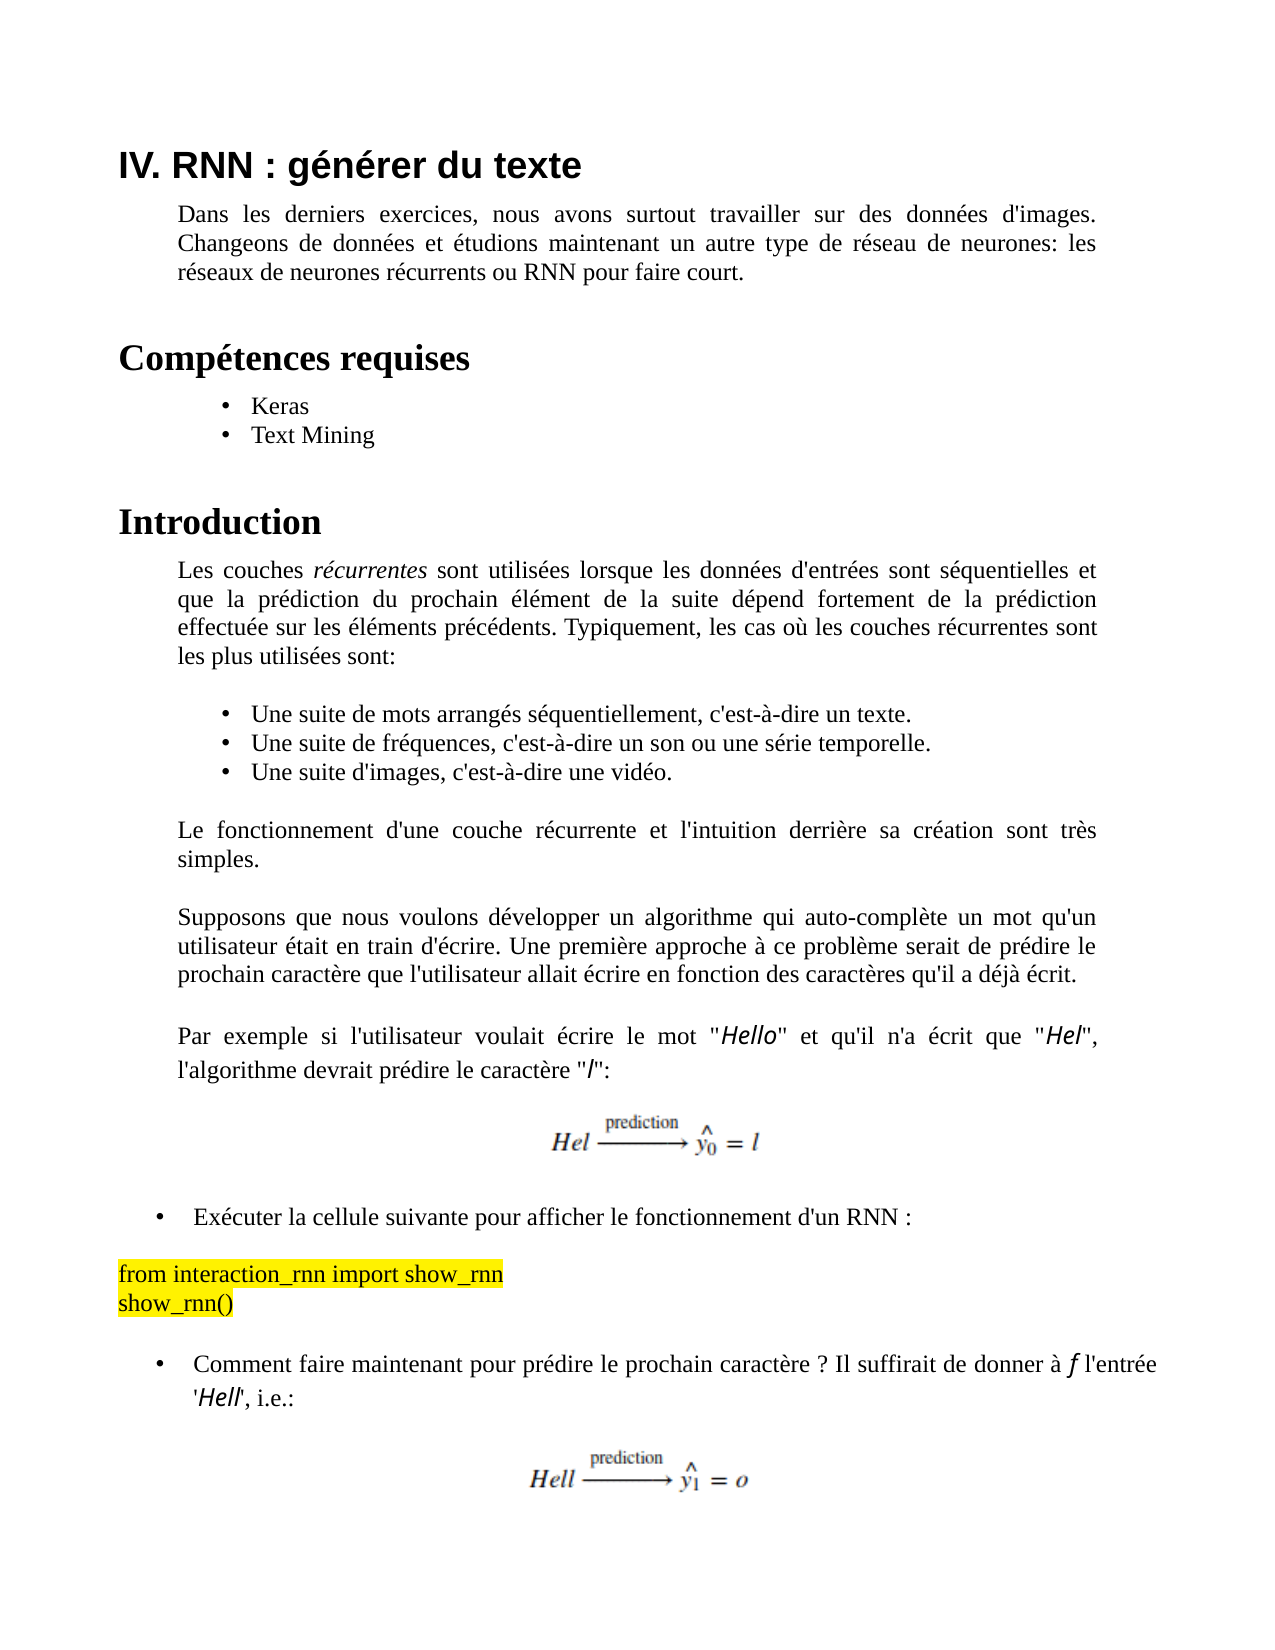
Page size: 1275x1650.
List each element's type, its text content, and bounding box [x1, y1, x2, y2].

text Supposons que nous voulons développer un algorithme qui auto-complète un mot qu'un utilisateur était en train d'écrire. Une première approche à ce problème serait de prédire le prochain caractère que l'utilisateur allait écrire en fonction des caractères qu'il a déjà écrit. [177, 902, 1098, 988]
text show_rnn() [118, 1288, 1157, 1317]
list Une suite d'images, c'est-à-dire une vidéo. [221, 757, 1098, 786]
list Text Mining [221, 420, 1098, 449]
subtitle Introduction [118, 499, 1157, 542]
subtitle Compétences requises [118, 336, 1157, 379]
picture [536, 1108, 774, 1173]
subtitle IV. RNN : générer du texte [118, 143, 1157, 187]
list Keras [221, 391, 1098, 420]
text Le fonctionnement d'une couche récurrente et l'intuition derrière sa création sont très simples. [177, 815, 1098, 873]
text Les couches récurrentes sont utilisées lorsque les données d'entrées sont séquentielles et que la prédiction du prochain élément de la suite dépend fortement de la prédiction effectuée sur les éléments précédents. Typiquement, les cas où les couches récurrentes sont les plus utilisées sont: [177, 555, 1098, 670]
list Une suite de fréquences, c'est-à-dire un son ou une série temporelle. [221, 728, 1098, 757]
picture [521, 1442, 754, 1497]
list Une suite de mots arrangés séquentiellement, c'est-à-dire un texte. [221, 699, 1098, 728]
text from interaction_rnn import show_rnn [118, 1259, 1157, 1288]
text Par exemple si l'utilisateur voulait écrire le mot "Hello" et qu'il n'a écrit que "Hel", l'algorithme devrait prédire le caractère "l": [177, 1018, 1098, 1086]
list Exécuter la cellule suivante pour afficher le fonctionnement d'un RNN : [156, 1202, 1157, 1230]
list Comment faire maintenant pour prédire le prochain caractère ? Il suffirait de donner à f l'entrée 'Hell', i.e.: [156, 1345, 1157, 1413]
text Dans les derniers exercices, nous avons surtout travailler sur des données d'images. Changeons de données et étudions maintenant un autre type de réseau de neurones: les réseaux de neurones récurrents ou RNN pour faire court. [177, 199, 1098, 286]
